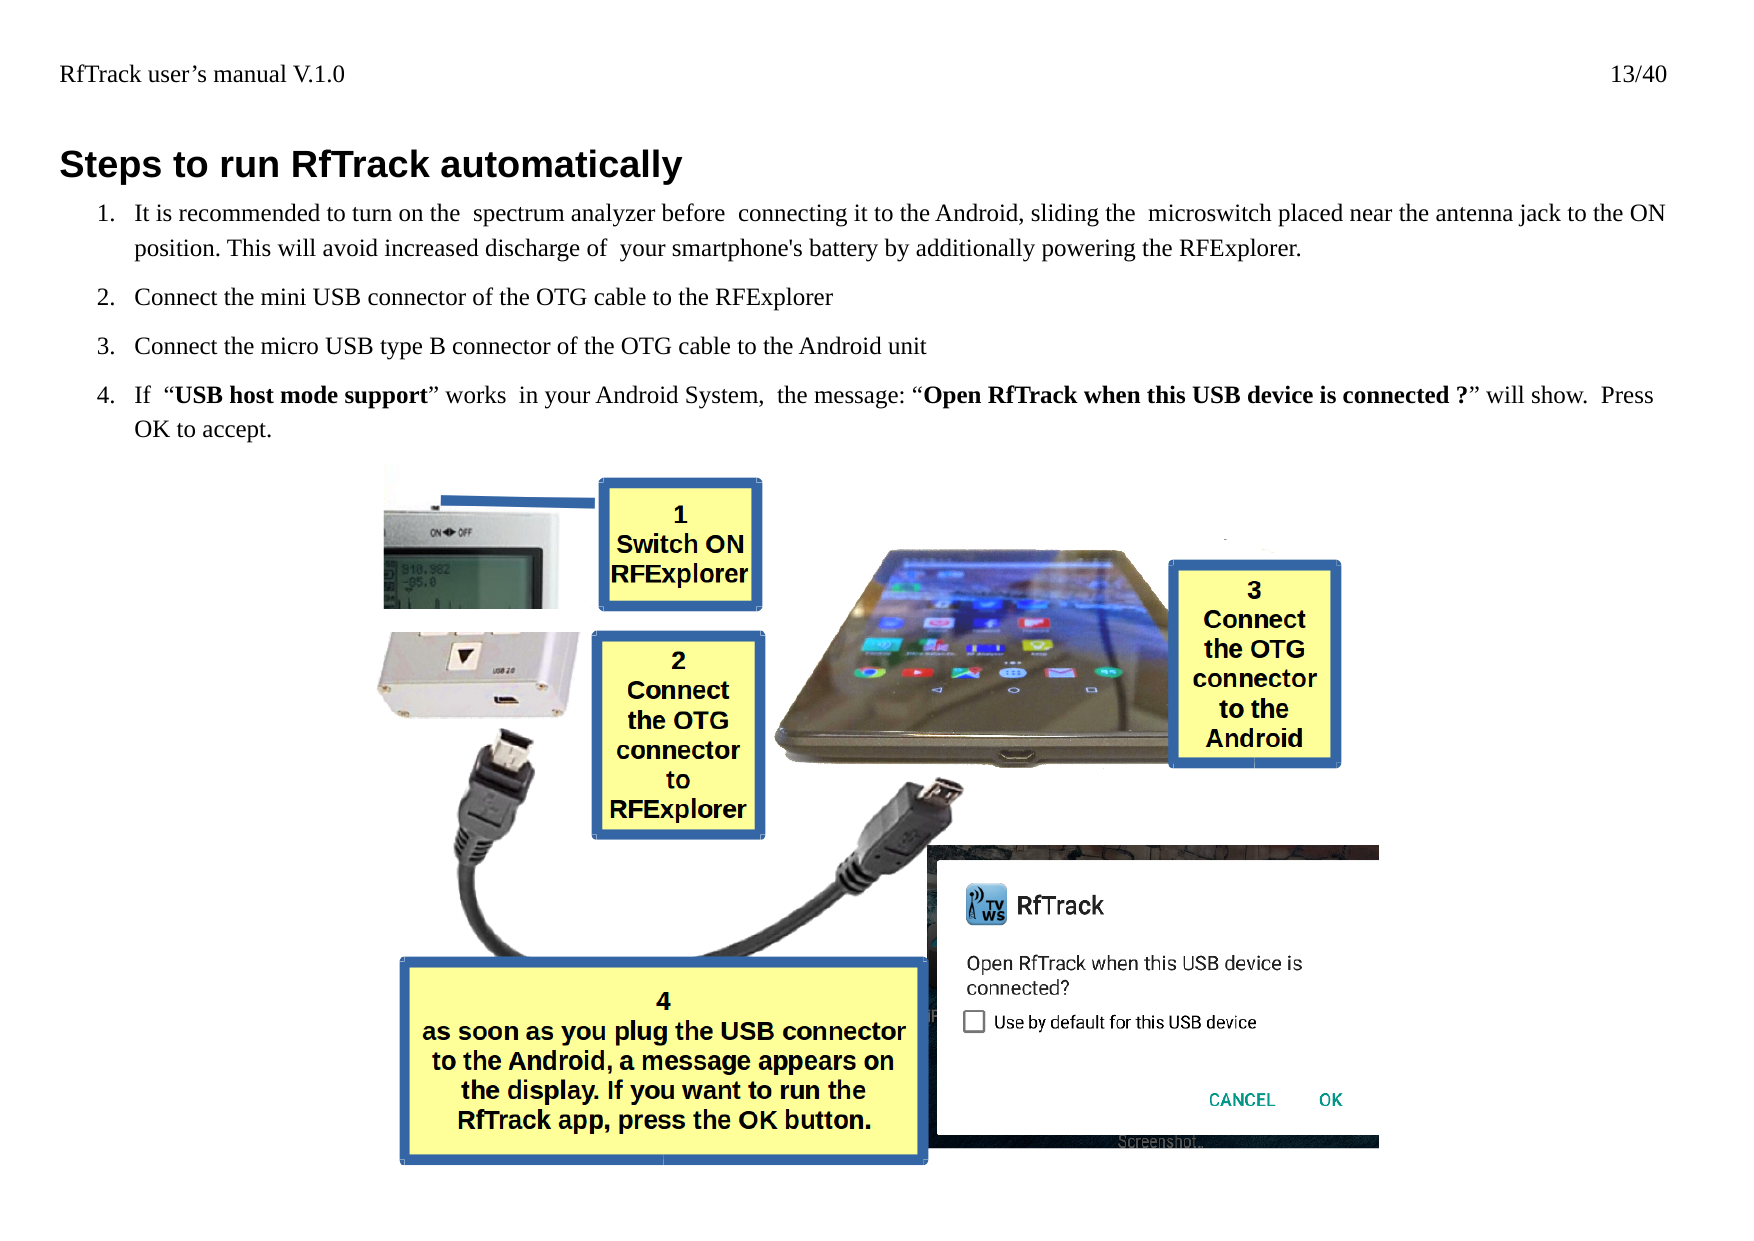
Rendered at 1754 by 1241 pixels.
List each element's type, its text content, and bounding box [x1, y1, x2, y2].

list Connect the micro USB type B connector of the OTG cable to the Android unit [97, 331, 1695, 360]
subtitle Steps to run RfTrack automatically [59, 142, 1695, 186]
picture [375, 463, 1379, 1174]
list If “USB host mode support” works in your Android System, the message: “Open RfTrack when this USB device is connected ?” will show. Press OK to accept. [97, 380, 1695, 443]
list It is recommended to turn on the spectrum analyzer before connecting it to the Android, sliding the microswitch placed near the antenna jack to the ON position. This will avoid increased discharge of your smartphone's battery by additionally powering the RFExplorer. [97, 198, 1695, 262]
list Connect the mini USB connector of the OTG cable to the RFExplorer [97, 282, 1695, 311]
